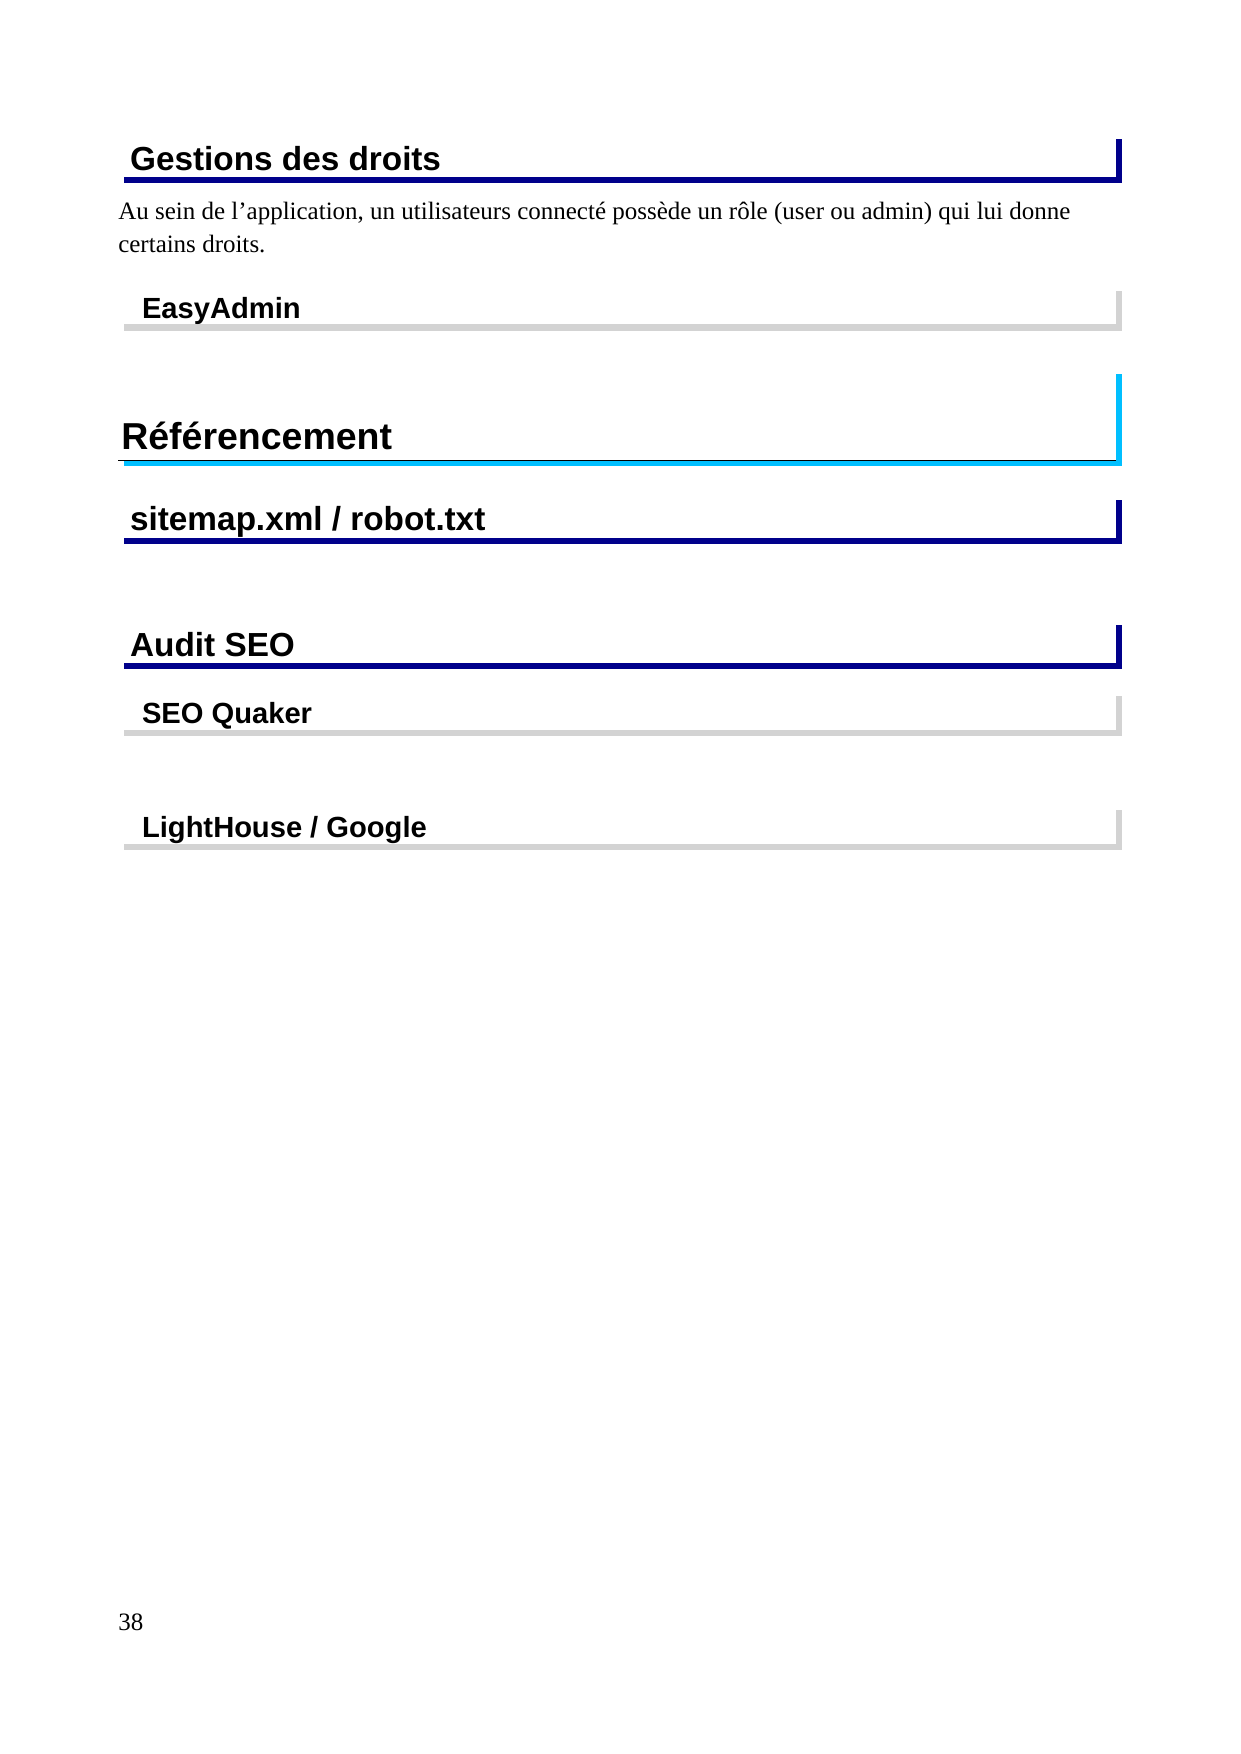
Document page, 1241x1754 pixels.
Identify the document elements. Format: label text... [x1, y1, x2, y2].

subtitle Gestions des droits [118, 139, 1116, 177]
subtitle Référencement [118, 368, 1116, 460]
subtitle LightHouse / Google [118, 810, 1116, 844]
subtitle Audit SEO [118, 625, 1116, 663]
text Au sein de l’application, un utilisateurs connecté possède un rôle (user ou admin) qui lui donne certains droits. [118, 196, 1122, 258]
subtitle EasyAdmin [118, 291, 1116, 324]
subtitle SEO Quaker [118, 696, 1116, 730]
subtitle sitemap.xml / robot.txt [118, 499, 1116, 538]
